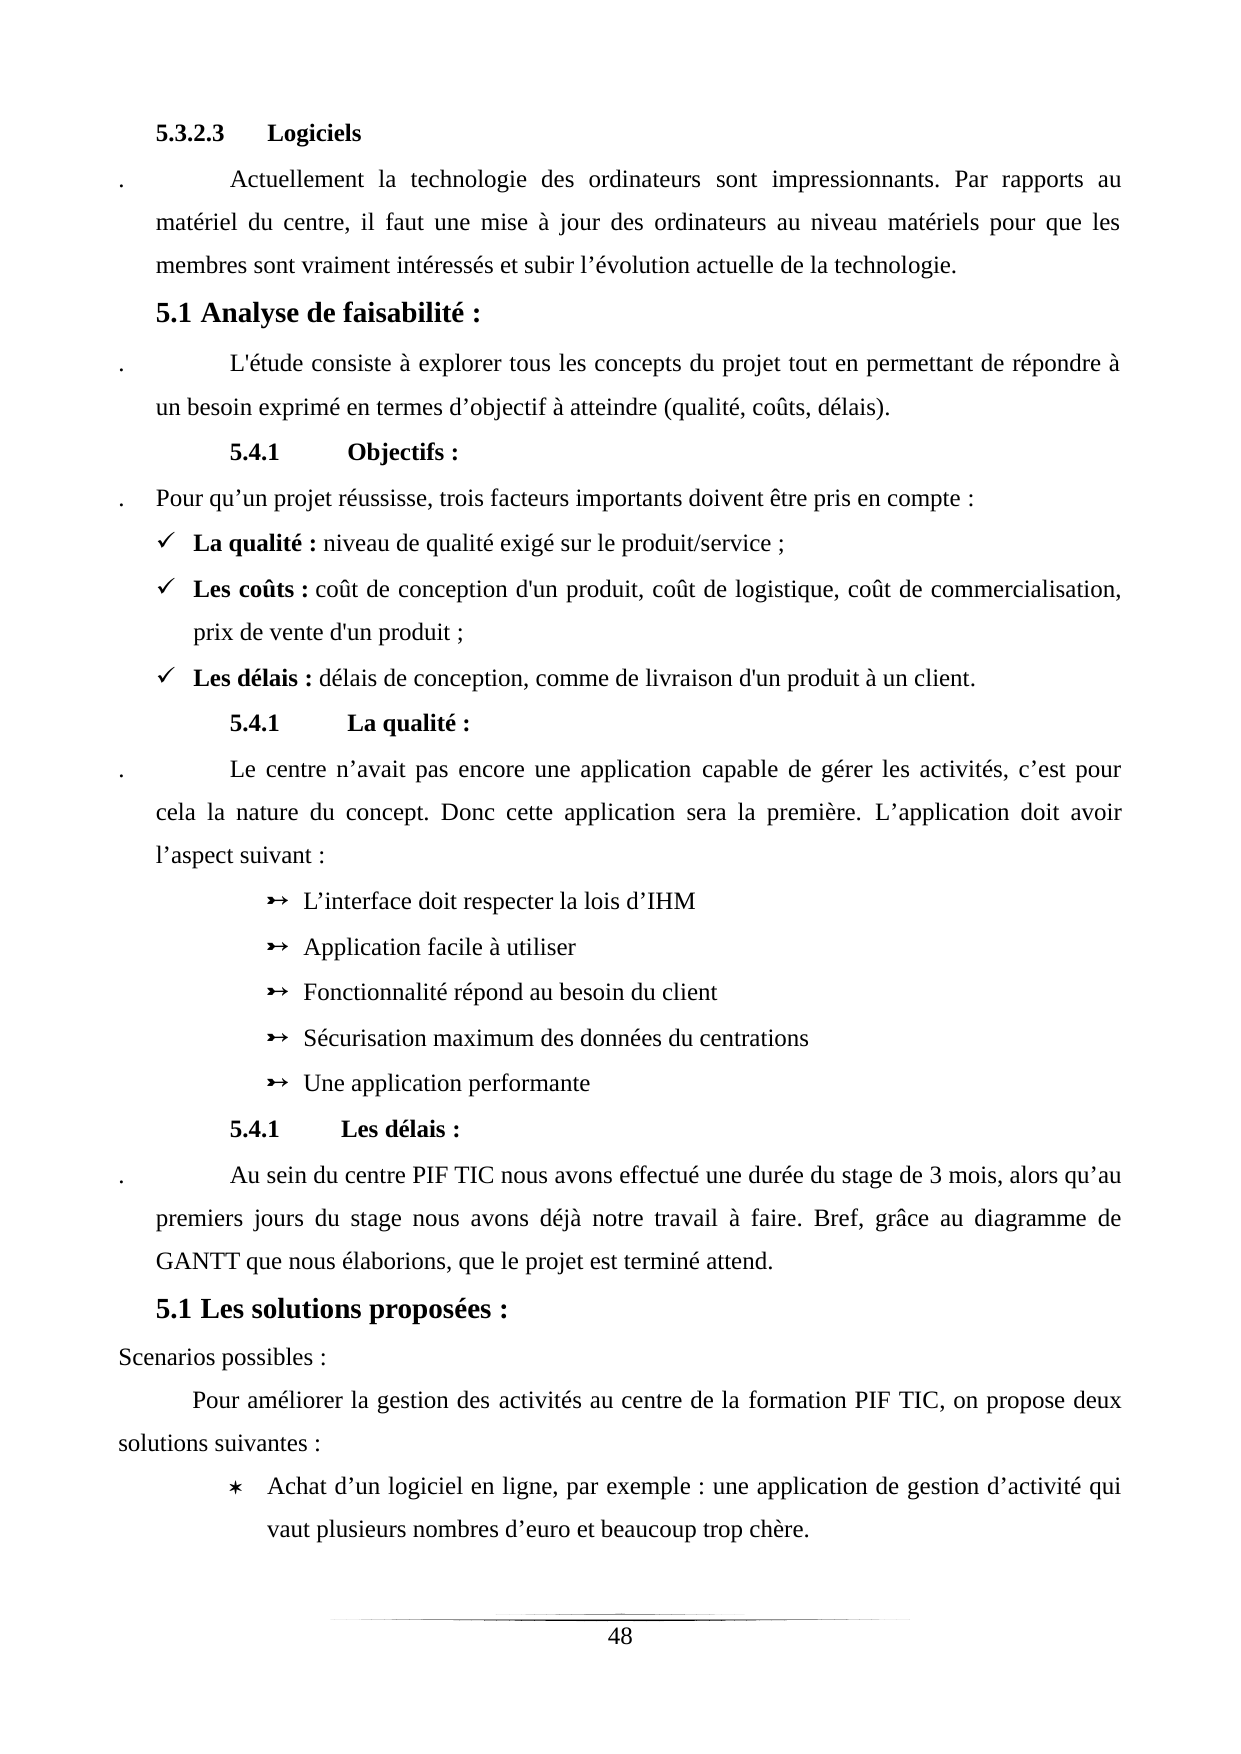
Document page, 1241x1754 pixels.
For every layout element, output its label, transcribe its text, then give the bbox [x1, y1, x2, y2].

text Pour améliorer la gestion des activités au centre de la formation PIF TIC, on propose deux solutions suivantes : [118, 1385, 1122, 1457]
text Scenarios possibles : [118, 1342, 1122, 1371]
list La qualité : [229, 708, 1122, 737]
list Achat d’un logiciel en ligne, par exemple : une application de gestion d’activité qui vaut plusieurs nombres d’euro et beaucoup trop chère. [229, 1471, 1122, 1543]
list L’interface doit respecter la lois d’IHM [266, 886, 1122, 915]
subtitle Le centre n’avait pas encore une application capable de gérer les activités, c’est pour cela la nature du concept. Donc cette application sera la première. L’application doit avoir l’aspect suivant : [118, 754, 1122, 869]
list Analyse de faisabilité : [156, 296, 1122, 329]
list Fonctionnalité répond au besoin du client [266, 977, 1122, 1006]
list Une application performante [266, 1068, 1122, 1097]
subtitle Actuellement la technologie des ordinateurs sont impressionnants. Par rapports au matériel du centre, il faut une mise à jour des ordinateurs au niveau matériels pour que les membres sont vraiment intéressés et subir l’évolution actuelle de la technologie. [118, 164, 1122, 279]
subtitle Pour qu’un projet réussisse, trois facteurs importants doivent être pris en compte : [118, 483, 1122, 512]
subtitle Au sein du centre PIF TIC nous avons effectué une durée du stage de 3 mois, alors qu’au premiers jours du stage nous avons déjà notre travail à faire. Bref, grâce au diagramme de GANTT que nous élaborions, que le projet est terminé attend. [118, 1160, 1122, 1275]
subtitle L'étude consiste à explorer tous les concepts du projet tout en permettant de répondre à un besoin exprimé en termes d’objectif à atteindre (qualité, coûts, délais). [118, 348, 1122, 420]
list Logiciels [156, 118, 1122, 147]
list La qualité : niveau de qualité exigé sur le produit/service ; [156, 528, 1122, 557]
list Les délais : [229, 1114, 1122, 1143]
list Les solutions proposées : [156, 1292, 1122, 1325]
list Objectifs : [229, 437, 1122, 466]
list Les délais : délais de conception, comme de livraison d'un produit à un client. [156, 663, 1122, 692]
list Application facile à utiliser [266, 932, 1122, 960]
picture [171, 1613, 1069, 1622]
list Sécurisation maximum des données du centrations [266, 1023, 1122, 1052]
list Les coûts : coût de conception d'un produit, coût de logistique, coût de commercialisation, prix de vente d'un produit ; [156, 574, 1122, 646]
